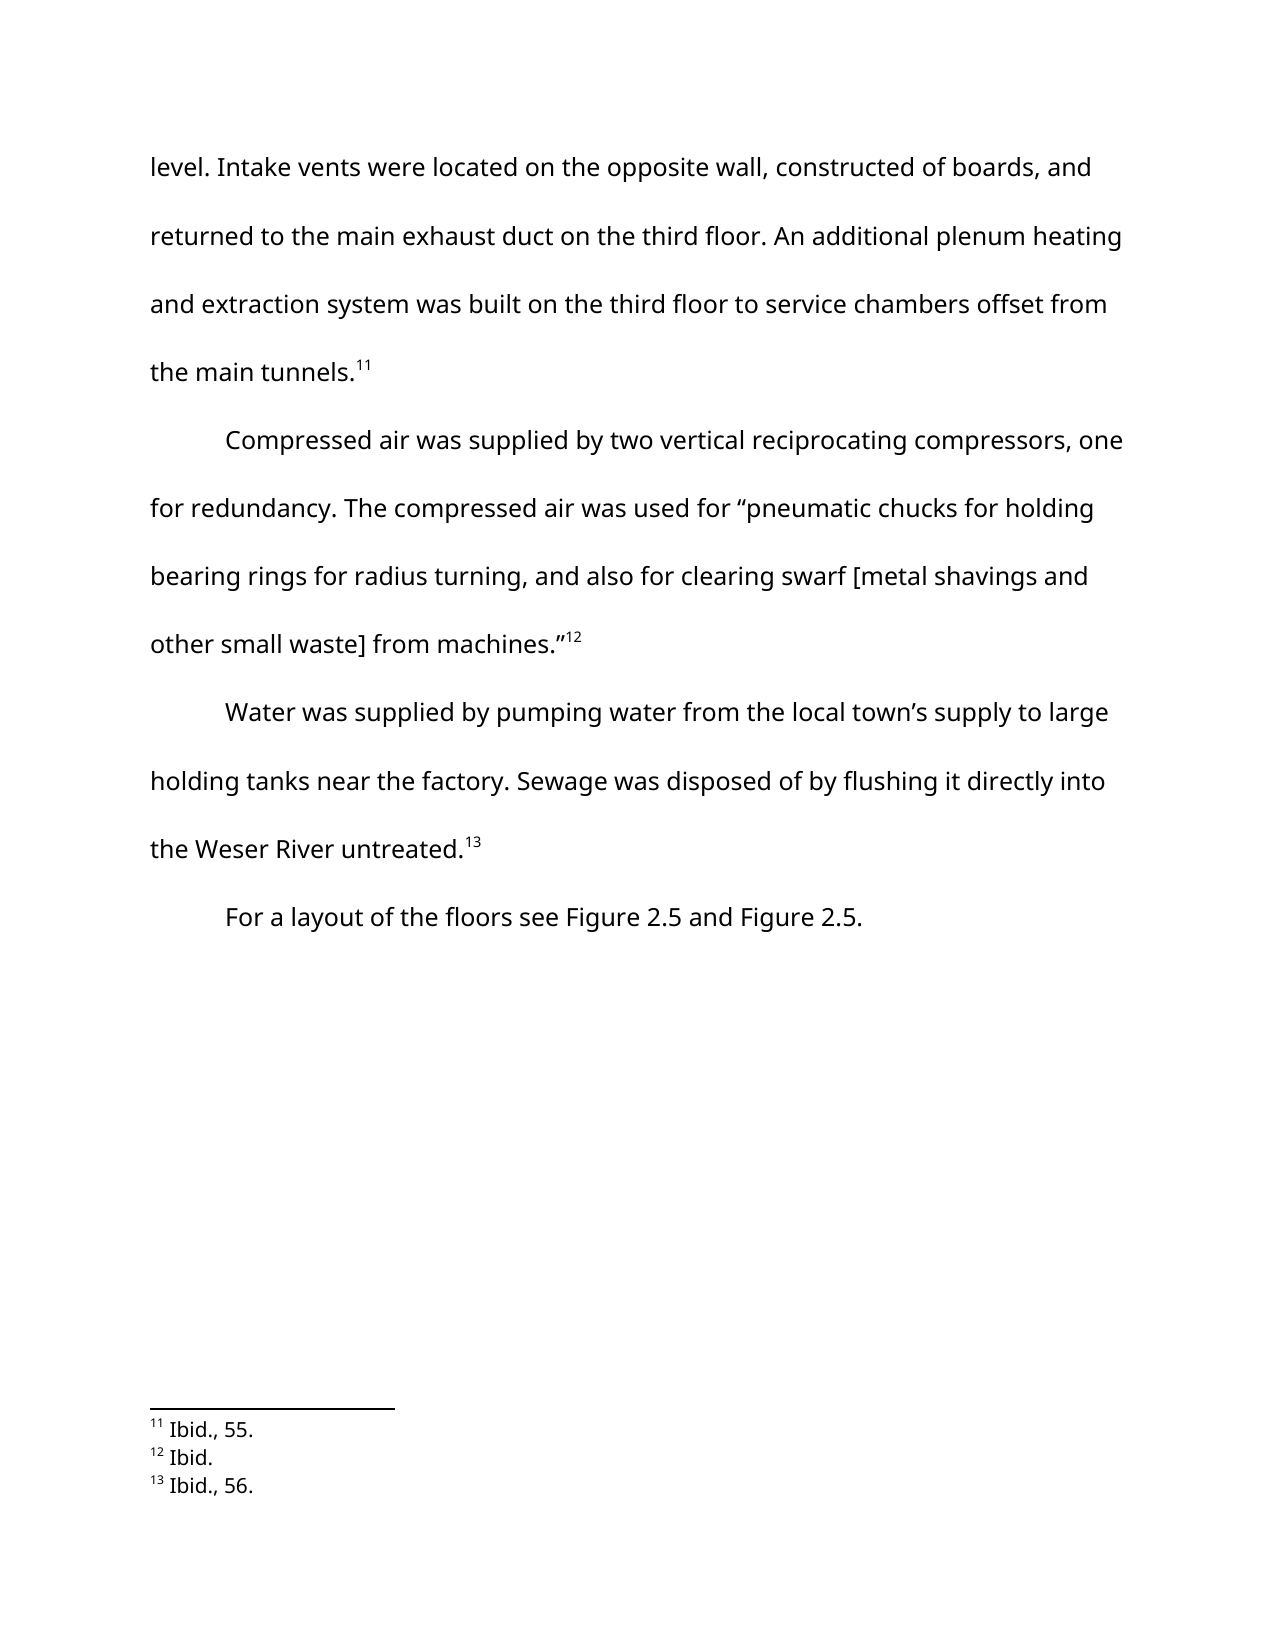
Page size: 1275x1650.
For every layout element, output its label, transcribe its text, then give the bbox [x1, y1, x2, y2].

text Water was supplied by pumping water from the local town’s supply to large holding tanks near the factory. Sewage was disposed of by flushing it directly into the Weser River untreated. [150, 695, 1125, 865]
text Ibid. [150, 1443, 1125, 1472]
text level. Intake vents were located on the opposite wall, constructed of boards, and returned to the main exhaust duct on the third floor. An additional plenum heating and extraction system was built on the third floor to service chambers offset from the main tunnels. [150, 150, 1125, 388]
text For a layout of the floors see Figure 2.5 and Figure 2.5. [150, 899, 1125, 933]
text Ibid., 55. [150, 1415, 1125, 1443]
text Compressed air was supplied by two vertical reciprocating compressors, one for redundancy. The compressed air was used for “pneumatic chucks for holding bearing rings for radius turning, and also for clearing swarf [metal shavings and other small waste] from machines.” [150, 422, 1125, 661]
text Ibid., 56. [150, 1472, 1125, 1500]
